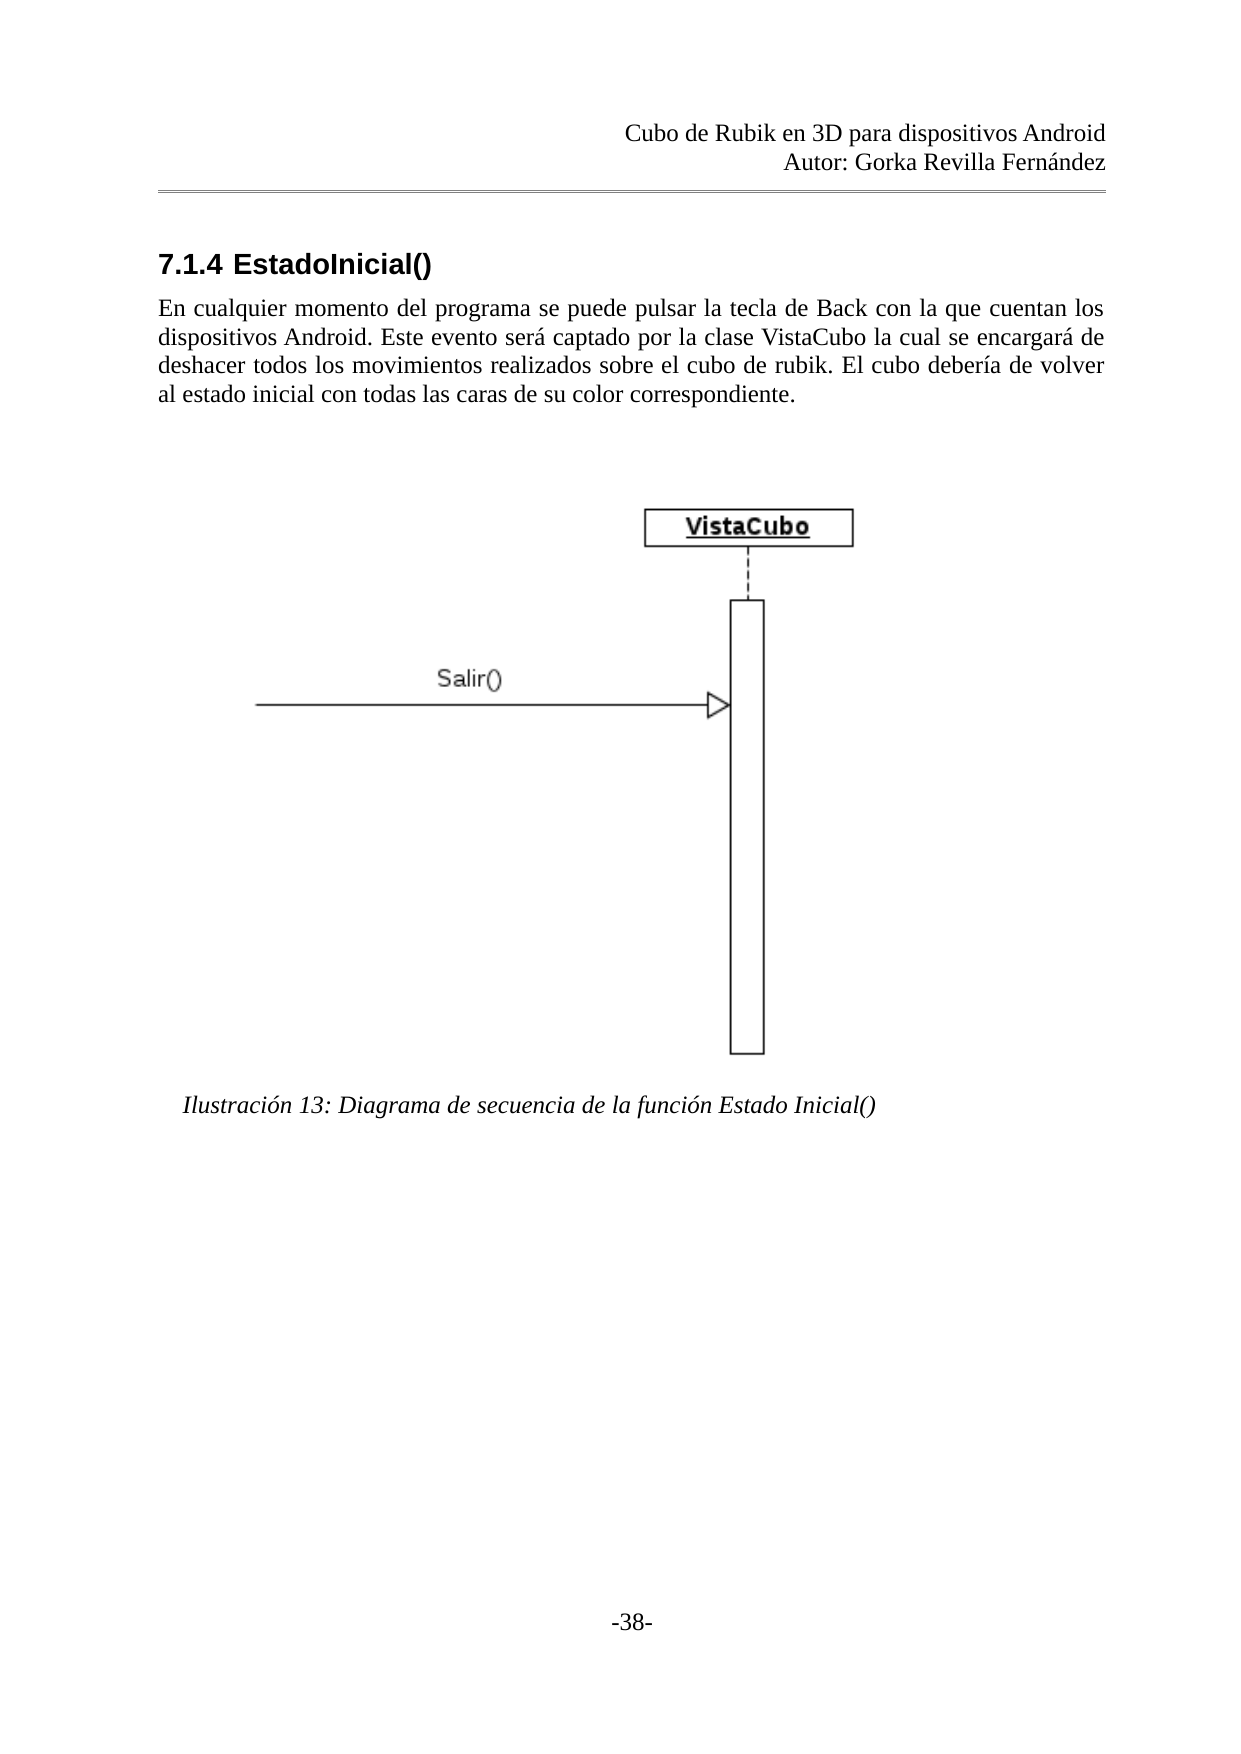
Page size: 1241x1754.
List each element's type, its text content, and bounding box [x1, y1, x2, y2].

picture [182, 434, 889, 1090]
text Ilustración 13: Diagrama de secuencia de la función Estado Inicial() [182, 1090, 888, 1118]
subtitle EstadoInicial() [158, 247, 1106, 280]
text En cualquier momento del programa se puede pulsar la tecla de Back con la que cuentan los dispositivos Android. Este evento será captado por la clase VistaCubo la cual se encargará de deshacer todos los movimientos realizados sobre el cubo de rubik. El cubo debería de volver al estado inicial con todas las caras de su color correspondiente. [158, 293, 1106, 408]
